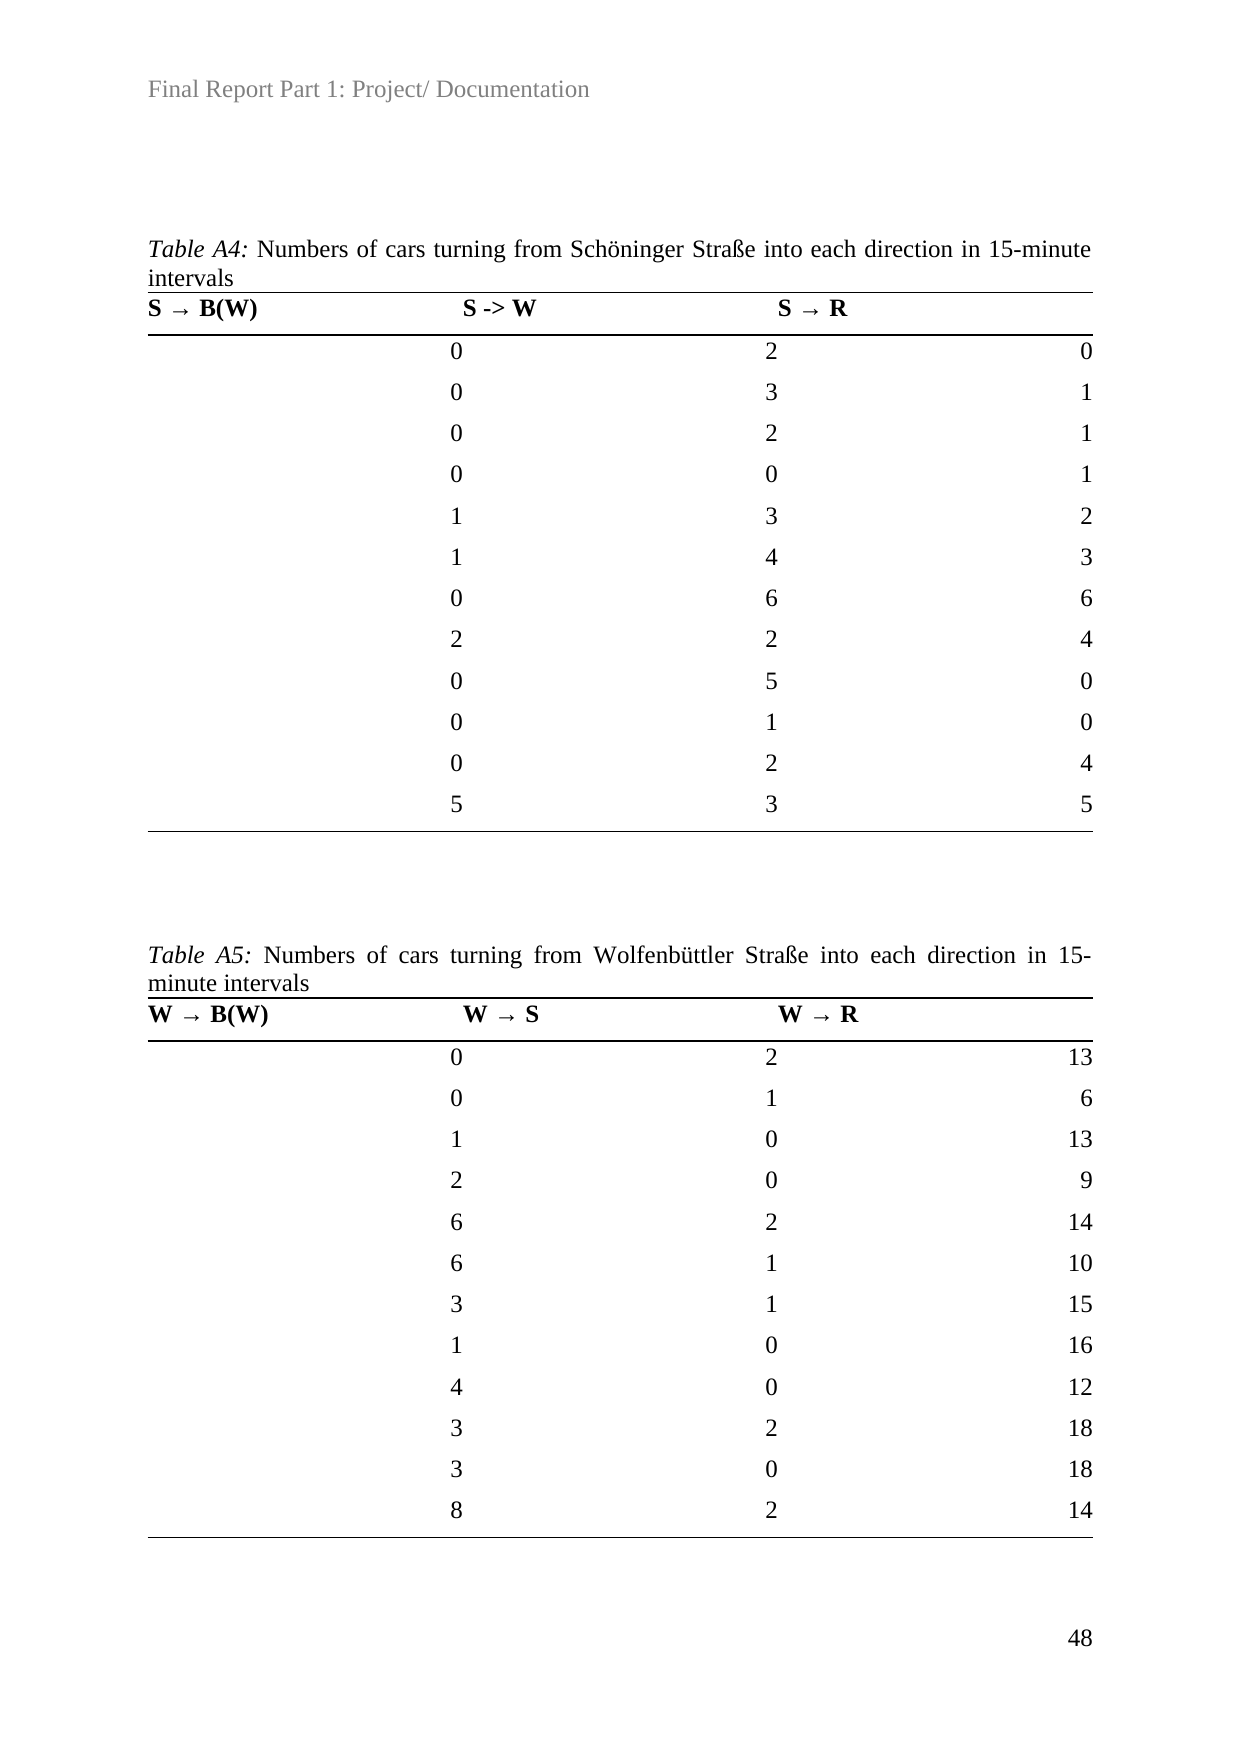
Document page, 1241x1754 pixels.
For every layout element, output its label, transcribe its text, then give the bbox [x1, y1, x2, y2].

table_cell 0 [148, 460, 463, 501]
table_cell 0 [148, 748, 463, 789]
table_cell 1 [148, 1124, 463, 1165]
table_cell 6 [778, 1083, 1093, 1124]
table_cell 1 [463, 1083, 778, 1124]
table_cell 0 [463, 1454, 778, 1495]
table_cell 5 [463, 666, 778, 707]
table_cell 3 [463, 790, 778, 831]
table_cell 0 [148, 1042, 463, 1083]
table_cell 1 [148, 1330, 463, 1372]
table_cell 8 [148, 1495, 463, 1537]
table_cell 6 [148, 1248, 463, 1289]
table_cell 1 [778, 377, 1093, 418]
table_cell 0 [463, 1330, 778, 1372]
table_cell 14 [778, 1495, 1093, 1537]
table_cell 0 [148, 583, 463, 624]
text Table A4: Numbers of cars turning from Schöninger Straße into each direction in 15-minute intervals [148, 234, 1093, 291]
table_cell 10 [778, 1248, 1093, 1289]
table_cell 1 [463, 707, 778, 748]
table_cell 1 [148, 501, 463, 542]
table_header W → R [778, 999, 1093, 1040]
table_cell 5 [778, 790, 1093, 831]
table_cell 18 [778, 1454, 1093, 1495]
table_cell 0 [463, 1124, 778, 1165]
table_cell 16 [778, 1330, 1093, 1372]
table_cell 3 [778, 542, 1093, 583]
table_cell 0 [148, 336, 463, 377]
table_cell 3 [148, 1454, 463, 1495]
table_cell 1 [778, 418, 1093, 459]
table_cell 2 [148, 1165, 463, 1207]
table_cell 1 [463, 1289, 778, 1330]
table_cell 0 [148, 1083, 463, 1124]
table_cell 2 [463, 1495, 778, 1537]
table_cell 0 [148, 666, 463, 707]
table_cell 1 [148, 542, 463, 583]
table_cell 3 [463, 501, 778, 542]
table_cell 2 [778, 501, 1093, 542]
table_cell 2 [463, 336, 778, 377]
table_cell 4 [463, 542, 778, 583]
table_cell 4 [148, 1372, 463, 1413]
table_cell 0 [463, 1165, 778, 1207]
table_cell 18 [778, 1413, 1093, 1454]
table_header S → B(W) [148, 293, 463, 334]
table_cell 1 [463, 1248, 778, 1289]
table_header S → R [778, 293, 1093, 334]
table_cell 2 [463, 1042, 778, 1083]
table_cell 0 [148, 707, 463, 748]
table_cell 6 [463, 583, 778, 624]
table_cell 0 [463, 460, 778, 501]
table_cell 3 [148, 1413, 463, 1454]
table_cell 2 [148, 625, 463, 666]
table_cell 0 [463, 1372, 778, 1413]
table_cell 2 [463, 748, 778, 789]
table_cell 2 [463, 1207, 778, 1248]
table_cell 2 [463, 1413, 778, 1454]
table_cell 3 [148, 1289, 463, 1330]
table_cell 9 [778, 1165, 1093, 1207]
table_cell 13 [778, 1042, 1093, 1083]
table_header W → S [463, 999, 778, 1040]
table_cell 13 [778, 1124, 1093, 1165]
table_cell 14 [778, 1207, 1093, 1248]
table_cell 3 [463, 377, 778, 418]
table_cell 6 [148, 1207, 463, 1248]
table_header W → B(W) [148, 999, 463, 1040]
table_cell 2 [463, 625, 778, 666]
table_cell 5 [148, 790, 463, 831]
text Table A5: Numbers of cars turning from Wolfenbüttler Straße into each direction in 15-minute intervals [148, 940, 1093, 997]
table_cell 1 [778, 460, 1093, 501]
table_cell 6 [778, 583, 1093, 624]
table_cell 4 [778, 748, 1093, 789]
table_cell 2 [463, 418, 778, 459]
table_cell 15 [778, 1289, 1093, 1330]
table_cell 0 [778, 666, 1093, 707]
table_cell 0 [778, 336, 1093, 377]
table_cell 0 [148, 377, 463, 418]
table_cell 4 [778, 625, 1093, 666]
table_cell 0 [148, 418, 463, 459]
table_cell 12 [778, 1372, 1093, 1413]
table_cell 0 [778, 707, 1093, 748]
table_header S -> W [463, 293, 778, 334]
